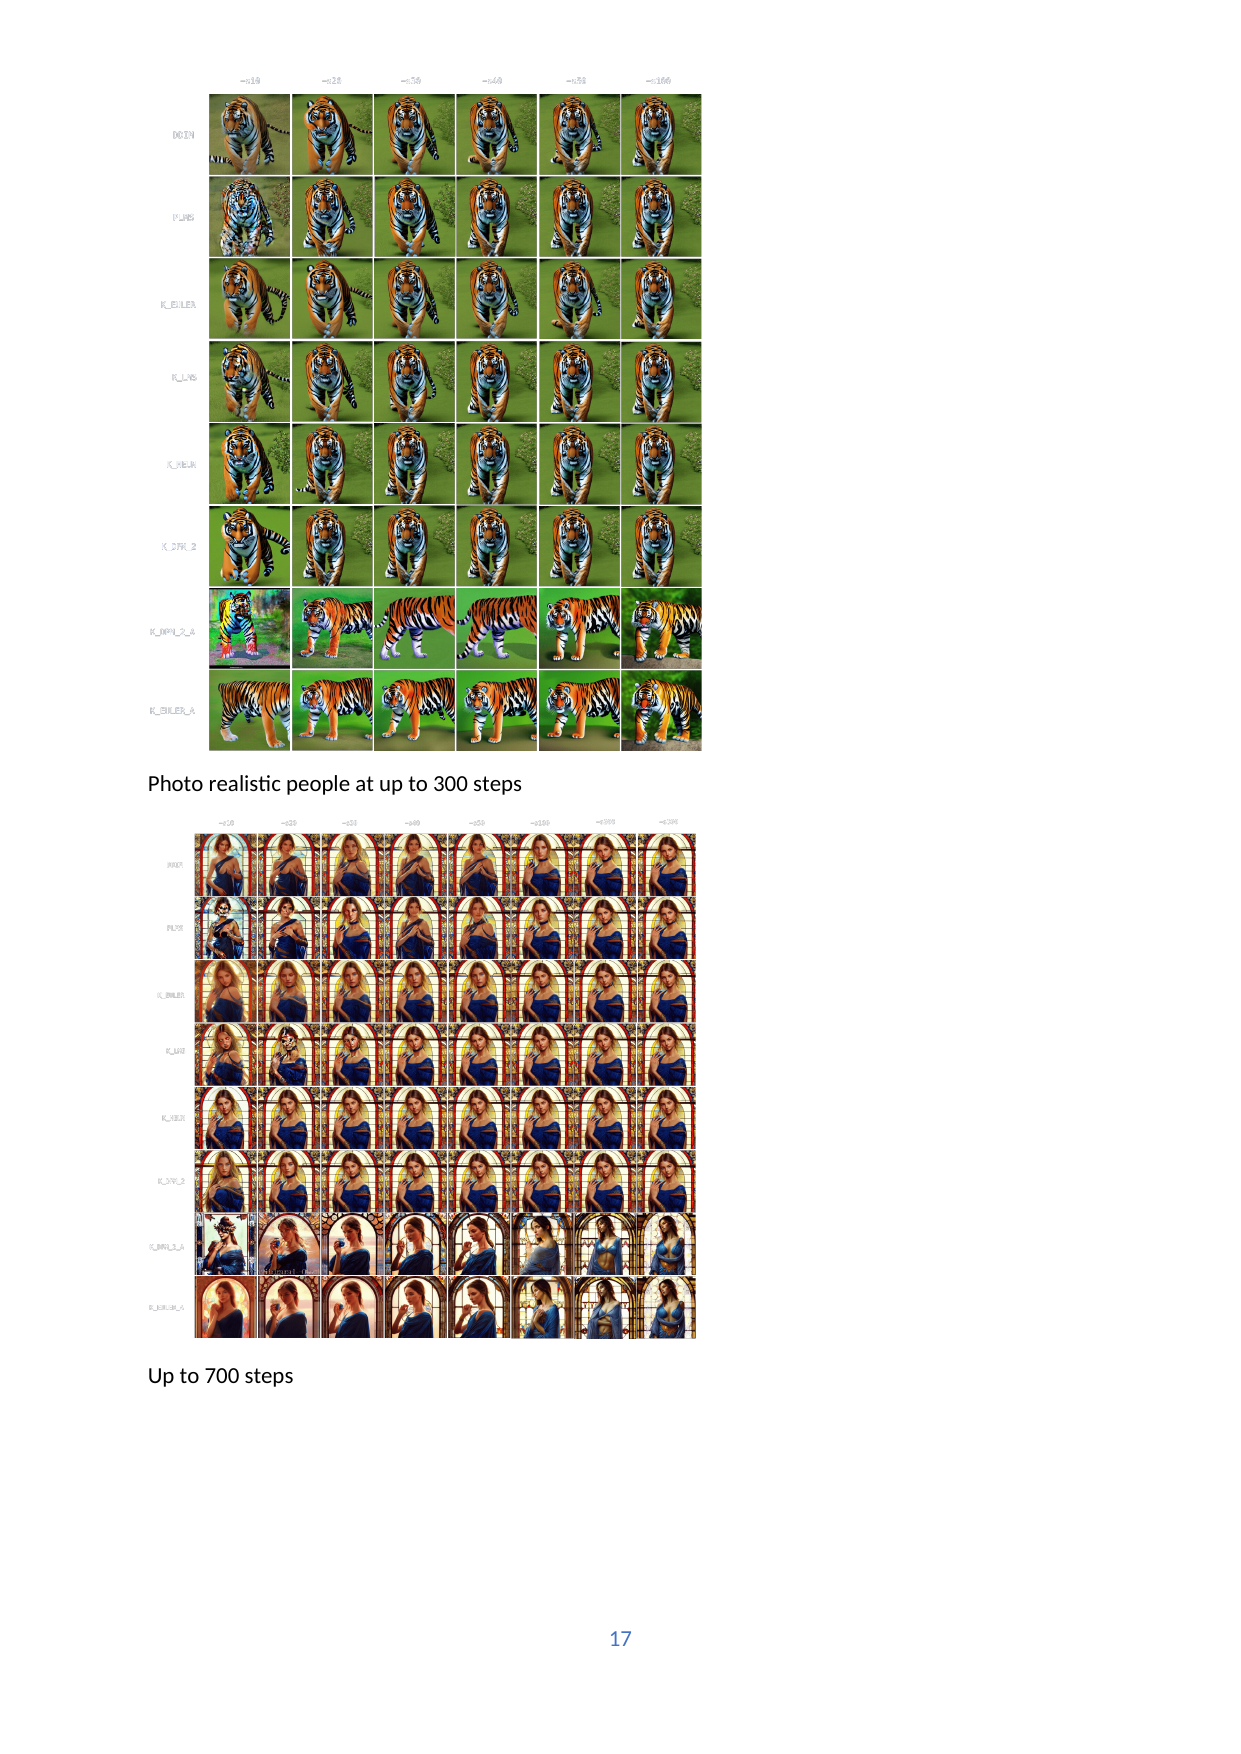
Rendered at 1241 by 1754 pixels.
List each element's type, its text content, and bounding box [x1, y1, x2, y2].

text Up to 700 steps [148, 1361, 1093, 1389]
text Photo realistic people at up to 300 steps [148, 769, 1093, 797]
